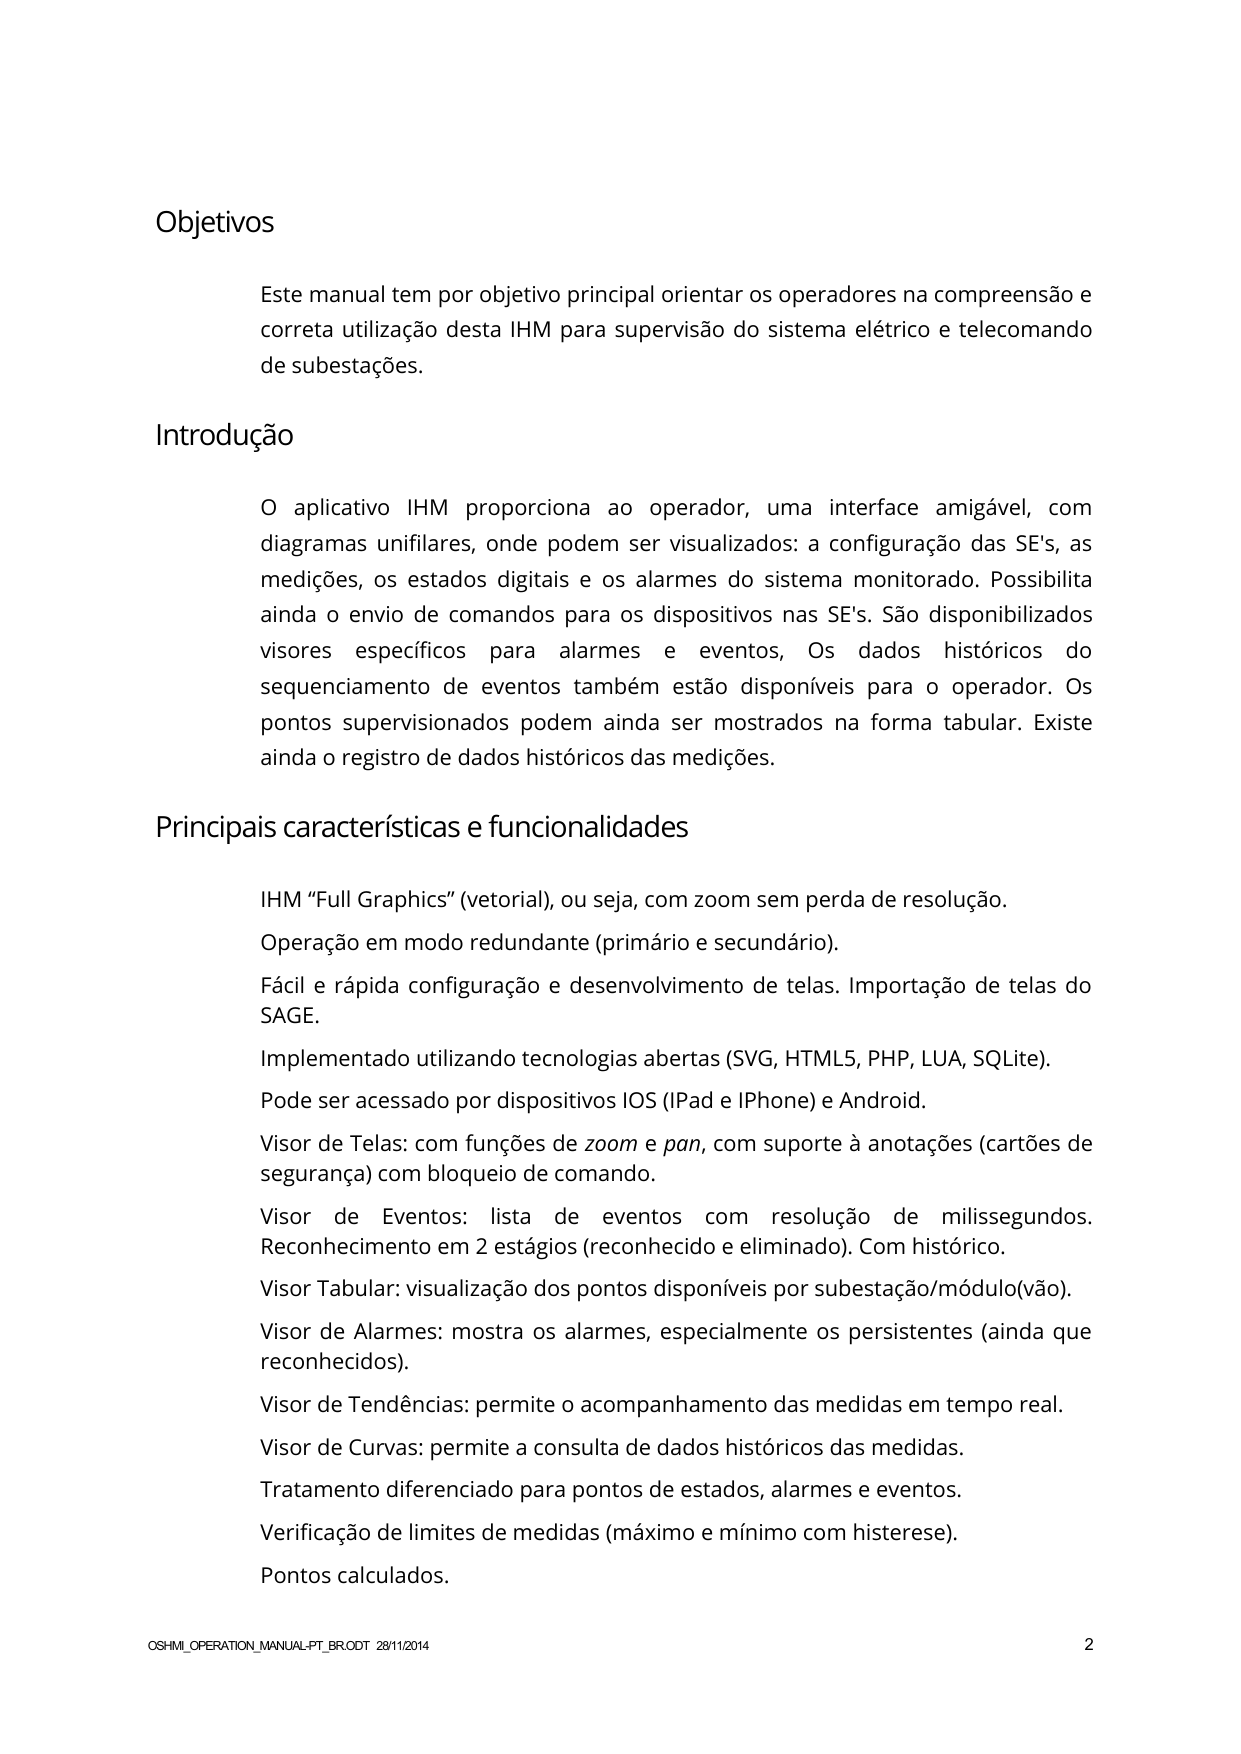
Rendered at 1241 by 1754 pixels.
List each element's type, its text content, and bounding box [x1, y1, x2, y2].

text Visor de Telas: com funções de zoom e pan, com suporte à anotações (cartões de segurança) com bloqueio de comando. [260, 1128, 1093, 1188]
text Visor de Tendências: permite o acompanhamento das medidas em tempo real. [260, 1389, 1093, 1419]
text Fácil e rápida configuração e desenvolvimento de telas. Importação de telas do SAGE. [260, 970, 1093, 1029]
subtitle Principais características e funcionalidades [149, 800, 1093, 866]
text IHM “Full Graphics” (vetorial), ou seja, com zoom sem perda de resolução. [260, 884, 1093, 914]
subtitle Objetivos [149, 195, 1093, 260]
text Visor Tabular: visualização dos pontos disponíveis por subestação/módulo(vão). [260, 1273, 1093, 1303]
text Operação em modo redundante (primário e secundário). [260, 927, 1093, 957]
text Visor de Alarmes: mostra os alarmes, especialmente os persistentes (ainda que reconhecidos). [260, 1316, 1093, 1376]
text Pode ser acessado por dispositivos IOS (IPad e IPhone) e Android. [260, 1085, 1093, 1115]
subtitle Introdução [149, 408, 1093, 473]
text Pontos calculados. [260, 1560, 1093, 1590]
text Visor de Eventos: lista de eventos com resolução de milissegundos. Reconhecimento em 2 estágios (reconhecido e eliminado). Com histórico. [260, 1201, 1093, 1260]
text O aplicativo IHM proporciona ao operador, uma interface amigável, com diagramas unifilares, onde podem ser visualizados: a configuração das SE's, as medições, os estados digitais e os alarmes do sistema monitorado. Possibilita ainda o envio de comandos para os dispositivos nas SE's. São disponibilizados visores específicos para alarmes e eventos, Os dados históricos do sequenciamento de eventos também estão disponíveis para o operador. Os pontos supervisionados podem ainda ser mostrados na forma tabular. Existe ainda o registro de dados históricos das medições. [260, 492, 1093, 772]
text Visor de Curvas: permite a consulta de dados históricos das medidas. [260, 1432, 1093, 1461]
text Tratamento diferenciado para pontos de estados, alarmes e eventos. [260, 1474, 1093, 1504]
text Verificação de limites de medidas (máximo e mínimo com histerese). [260, 1517, 1093, 1547]
text Implementado utilizando tecnologias abertas (SVG, HTML5, PHP, LUA, SQLite). [260, 1043, 1093, 1072]
text Este manual tem por objetivo principal orientar os operadores na compreensão e correta utilização desta IHM para supervisão do sistema elétrico e telecomando de subestações. [260, 279, 1093, 380]
